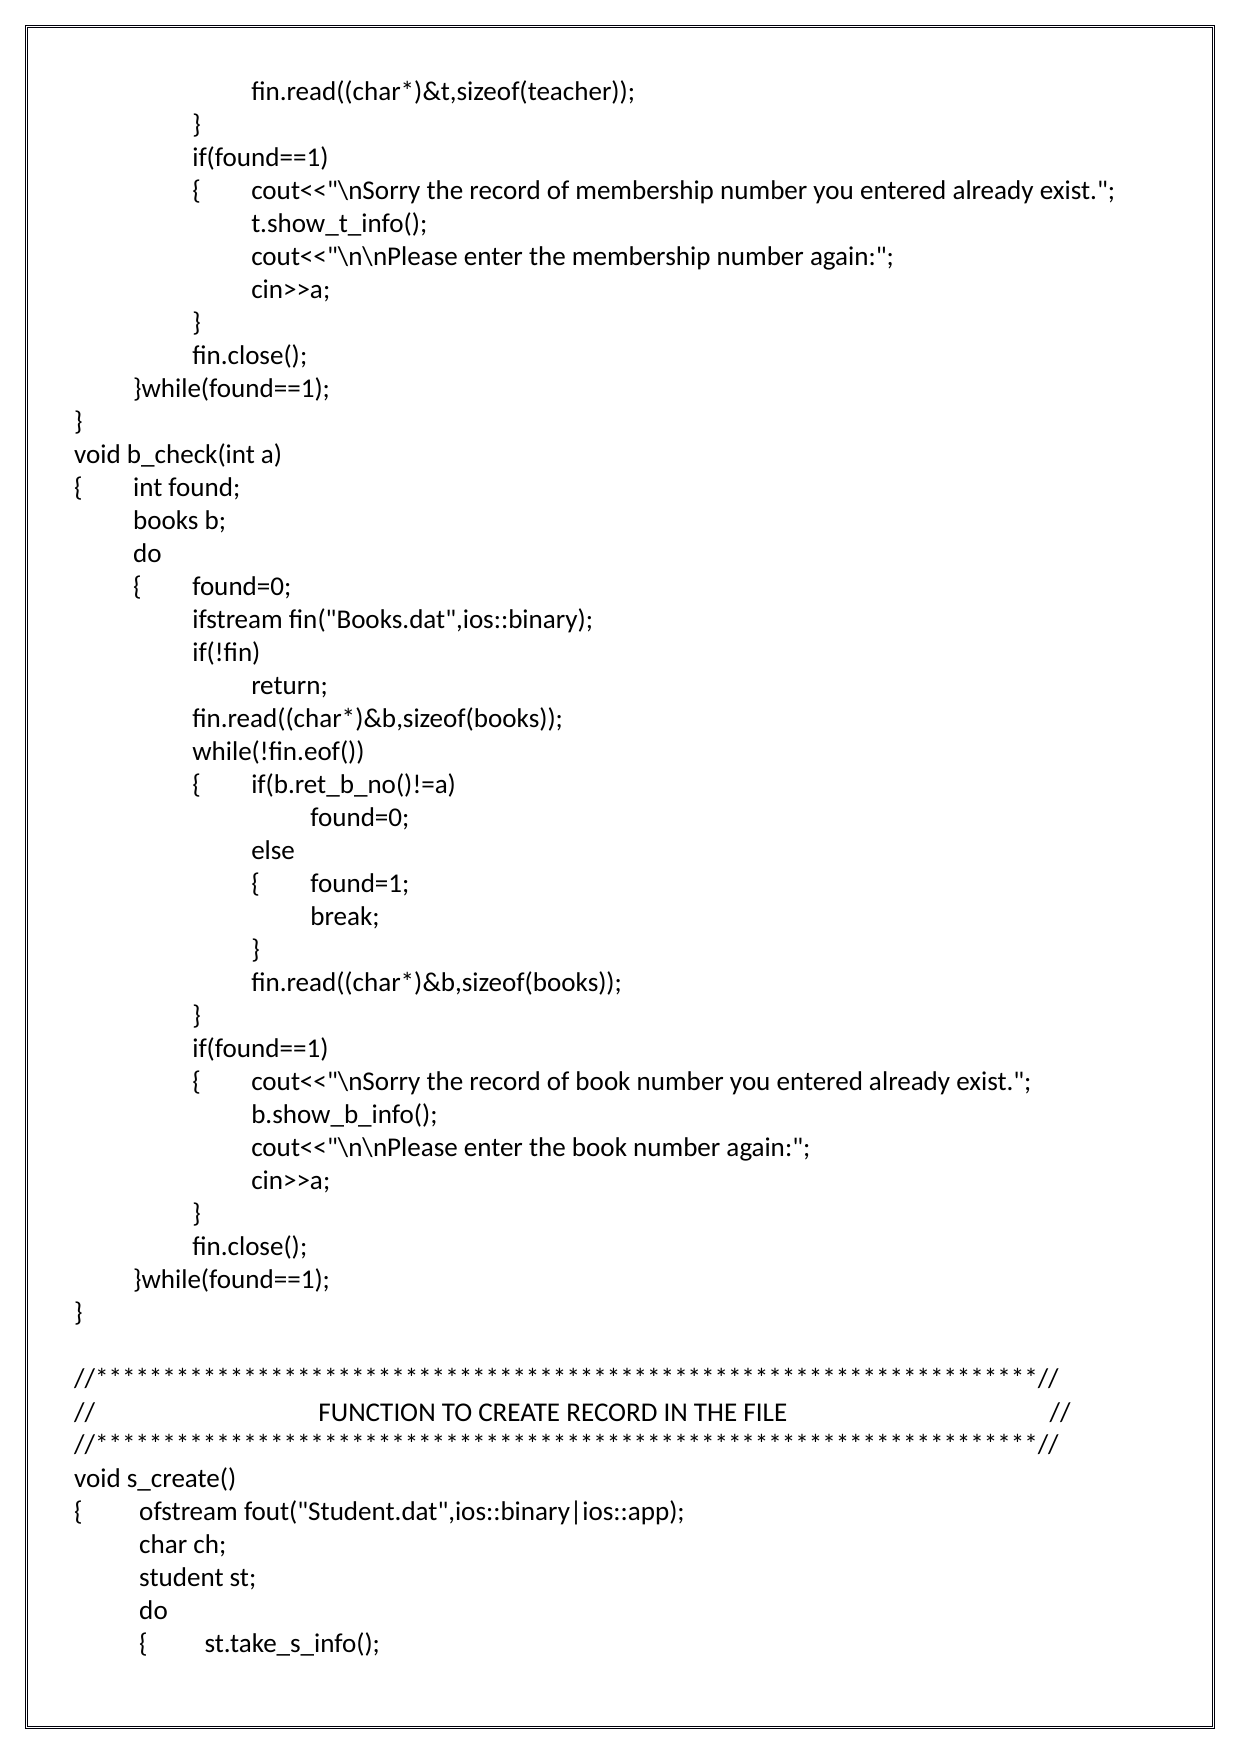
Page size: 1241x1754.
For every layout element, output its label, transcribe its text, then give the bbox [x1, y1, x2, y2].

text fin.close(); [74, 1229, 1181, 1263]
text do [74, 1593, 1181, 1626]
text { found=0; [74, 569, 1181, 602]
text student st; [74, 1560, 1181, 1593]
text ifstream fin("Books.dat",ios::binary); [74, 602, 1181, 635]
text b.show_b_info(); [74, 1097, 1181, 1131]
text } [74, 107, 1181, 140]
text //**********************************************************************// [74, 1428, 1181, 1461]
text { int found; [74, 470, 1181, 503]
text { if(b.ret_b_no()!=a) [74, 767, 1181, 800]
text void b_check(int a) [74, 437, 1181, 470]
text { cout<<"\nSorry the record of book number you entered already exist."; [74, 1064, 1181, 1097]
text }while(found==1); [74, 1263, 1181, 1296]
text { cout<<"\nSorry the record of membership number you entered already exist."; [74, 173, 1181, 206]
text } [74, 404, 1181, 437]
text return; [74, 668, 1181, 701]
text } [74, 1197, 1181, 1229]
text fin.read((char*)&b,sizeof(books)); [74, 965, 1181, 998]
text char ch; [74, 1527, 1181, 1560]
text do [74, 536, 1181, 569]
text } [74, 305, 1181, 338]
text { st.take_s_info(); [74, 1626, 1181, 1659]
text }while(found==1); [74, 371, 1181, 404]
text // FUNCTION TO CREATE RECORD IN THE FILE // [74, 1395, 1181, 1428]
text if(found==1) [74, 140, 1181, 173]
text { ofstream fout("Student.dat",ios::binary|ios::app); [74, 1494, 1181, 1527]
text cout<<"\n\nPlease enter the membership number again:"; [74, 239, 1181, 272]
text cin>>a; [74, 1163, 1181, 1197]
text while(!fin.eof()) [74, 734, 1181, 767]
text { found=1; [74, 866, 1181, 899]
text } [74, 1296, 1181, 1329]
text fin.close(); [74, 338, 1181, 371]
text cin>>a; [74, 272, 1181, 305]
text found=0; [74, 800, 1181, 833]
text if(found==1) [74, 1031, 1181, 1064]
text books b; [74, 503, 1181, 536]
text void s_create() [74, 1461, 1181, 1494]
text t.show_t_info(); [74, 206, 1181, 239]
text } [74, 932, 1181, 965]
text cout<<"\n\nPlease enter the book number again:"; [74, 1131, 1181, 1163]
text fin.read((char*)&t,sizeof(teacher)); [74, 74, 1181, 107]
text if(!fin) [74, 635, 1181, 668]
text } [74, 998, 1181, 1031]
text else [74, 833, 1181, 866]
text fin.read((char*)&b,sizeof(books)); [74, 701, 1181, 734]
text break; [74, 899, 1181, 932]
text //**********************************************************************// [74, 1362, 1181, 1395]
